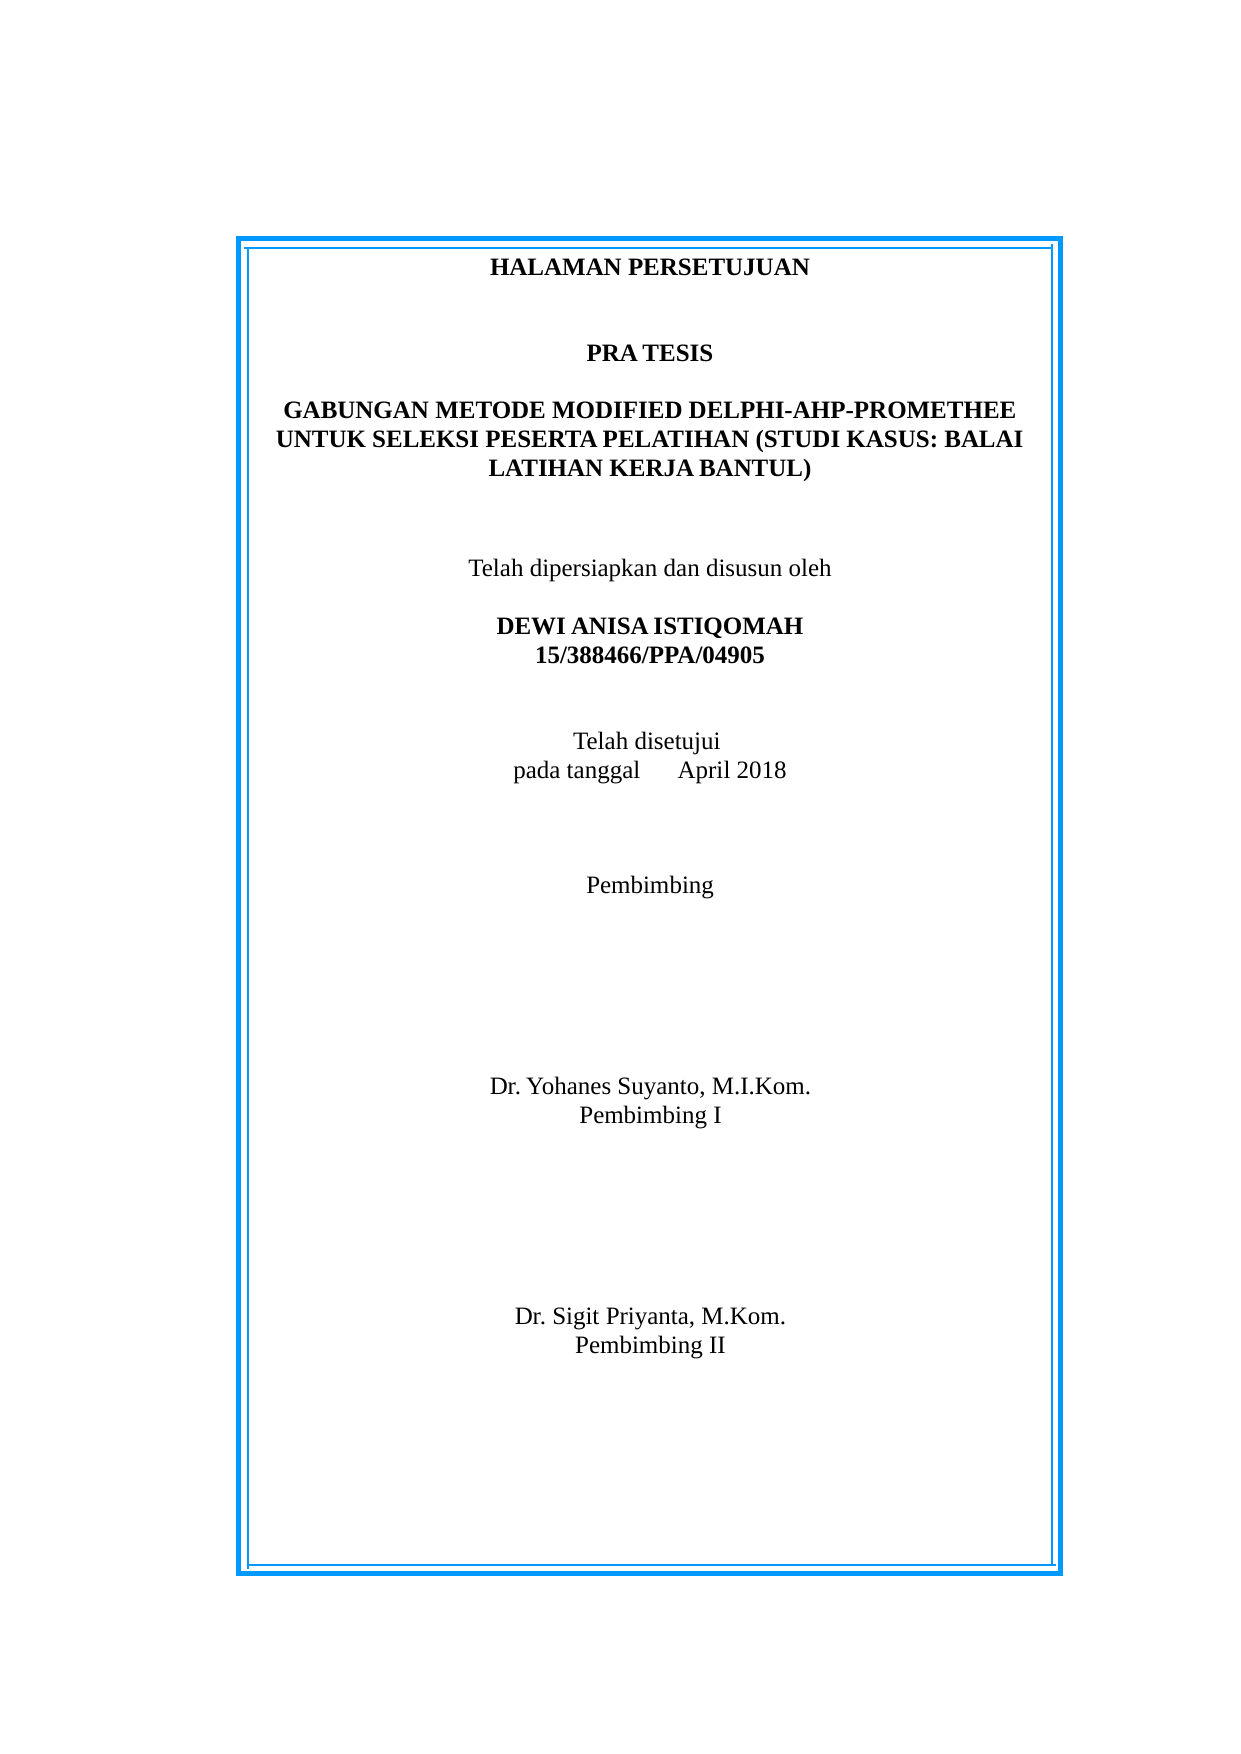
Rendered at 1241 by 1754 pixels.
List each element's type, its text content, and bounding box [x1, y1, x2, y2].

table_cell Dr. Sigit Priyanta, M.Kom. [262, 1301, 1039, 1330]
text Telah dipersiapkan dan disusun oleh [252, 553, 1048, 582]
text 15/388466/PPA/04905 [252, 640, 1048, 668]
table_cell [262, 1359, 1039, 1387]
text GABUNGAN METODE MODIFIED DELPHI-AHP-PROMETHEE UNTUK SELEKSI PESERTA PELATIHAN (STUDI KASUS: BALAI LATIHAN KERJA BANTUL) [252, 395, 1048, 482]
text Telah disetujui [252, 726, 1048, 755]
table_cell Pembimbing II [262, 1330, 1039, 1358]
table_header Dr. Yohanes Suyanto, M.I.Kom. [262, 1071, 1039, 1100]
table_cell [262, 1129, 1039, 1157]
table_cell [262, 1502, 1039, 1531]
text PRA tesis [252, 338, 1048, 367]
text DEWI ANISA ISTIQOMAH [252, 611, 1048, 640]
table_cell [262, 1416, 1039, 1445]
table_cell [262, 1474, 1039, 1502]
table_cell [262, 1157, 1039, 1272]
text pada tanggal April 2018 [252, 755, 1048, 783]
text HALAMAN PERSETUJUAN [252, 252, 1048, 280]
table_cell [262, 1445, 1039, 1473]
table_cell [262, 1272, 1039, 1301]
table_cell [262, 1387, 1039, 1416]
table_cell Pembimbing I [262, 1100, 1039, 1128]
text Pembimbing [252, 870, 1048, 898]
